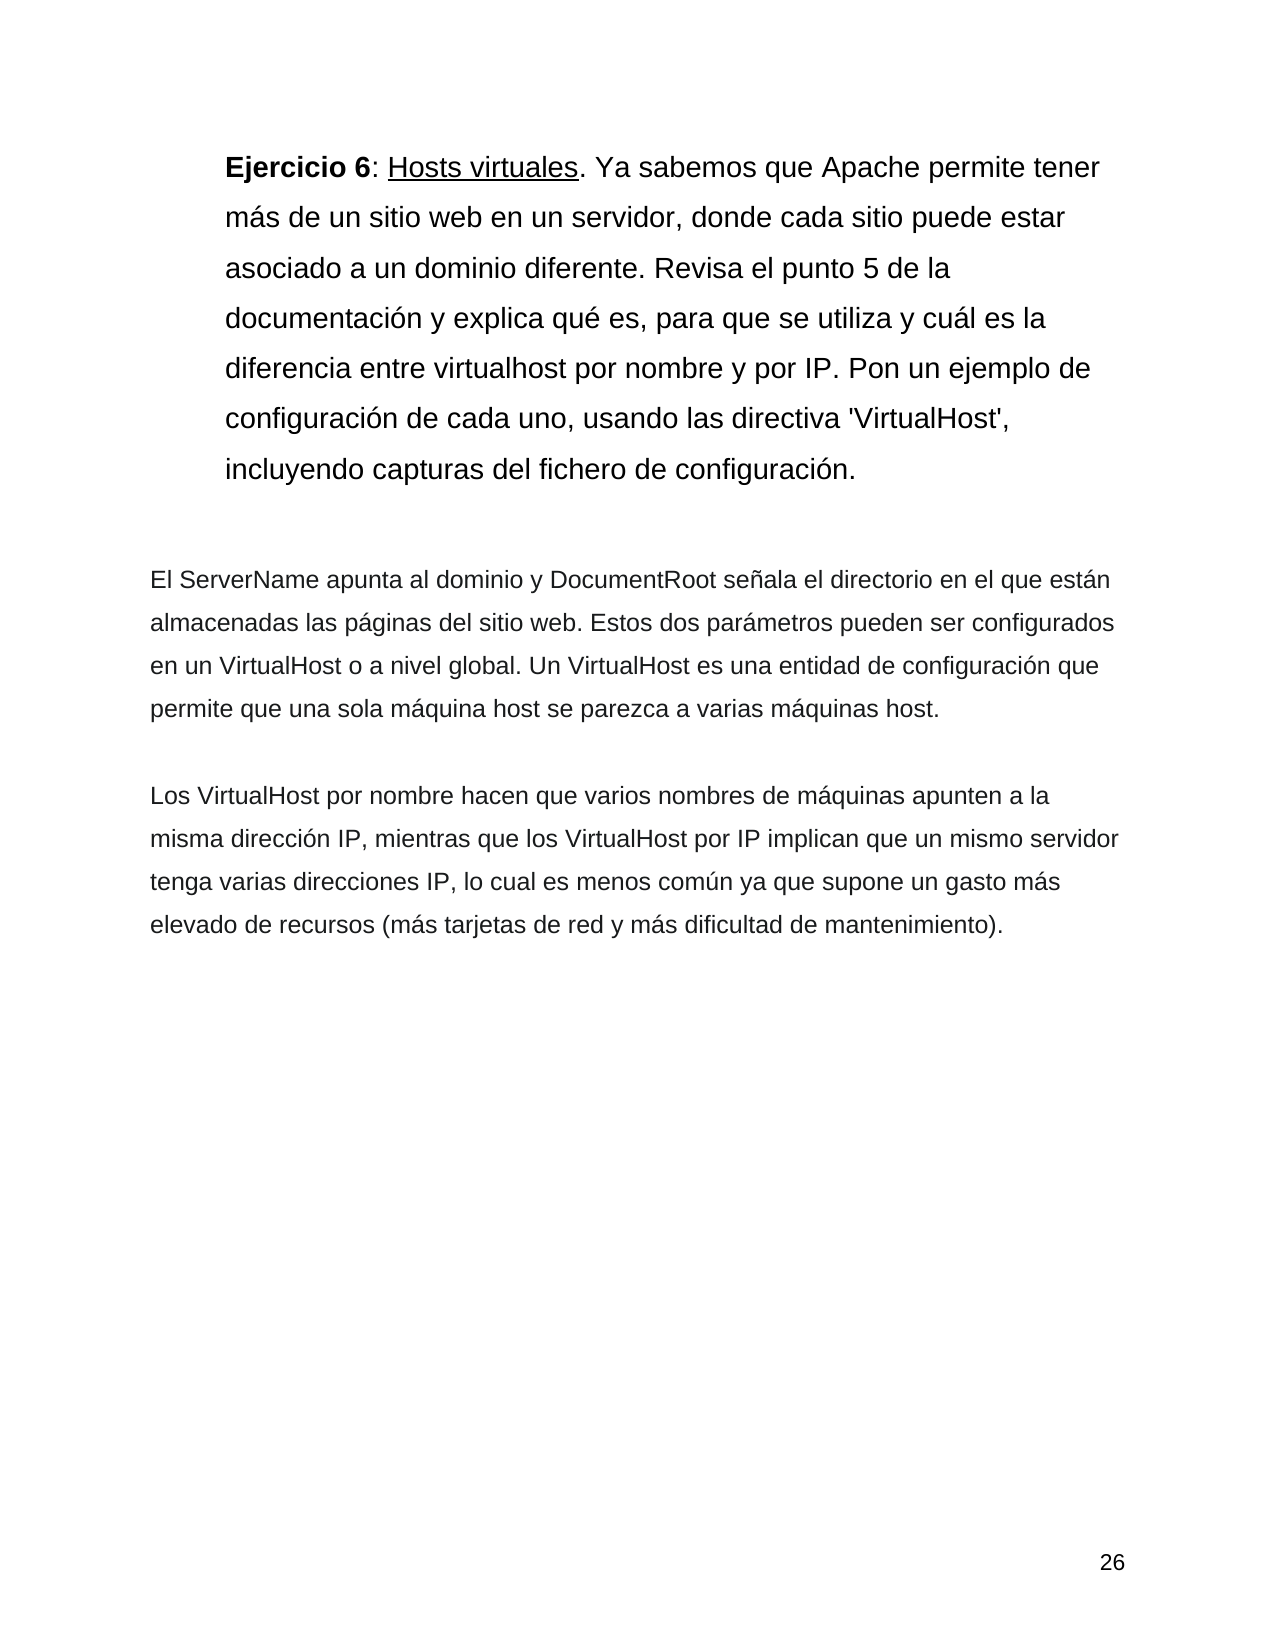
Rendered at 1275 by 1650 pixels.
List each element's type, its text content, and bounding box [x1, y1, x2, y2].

subtitle Ejercicio 6: Hosts virtuales. Ya sabemos que Apache permite tener más de un sitio web en un servidor, donde cada sitio puede estar asociado a un dominio diferente. Revisa el punto 5 de la documentación y explica qué es, para que se utiliza y cuál es la diferencia entre virtualhost por nombre y por IP. Pon un ejemplo de configuración de cada uno, usando las directiva 'VirtualHost', incluyendo capturas del fichero de configuración. [225, 150, 1125, 485]
text Los VirtualHost por nombre hacen que varios nombres de máquinas apunten a la misma dirección IP, mientras que los VirtualHost por IP implican que un mismo servidor tenga varias direcciones IP, lo cual es menos común ya que supone un gasto más elevado de recursos (más tarjetas de red y más dificultad de mantenimiento). [150, 781, 1125, 939]
text El ServerName apunta al dominio y DocumentRoot señala el directorio en el que están almacenadas las páginas del sitio web. Estos dos parámetros pueden ser configurados en un VirtualHost o a nivel global. Un VirtualHost es una entidad de configuración que permite que una sola máquina host se parezca a varias máquinas host. [150, 565, 1125, 723]
